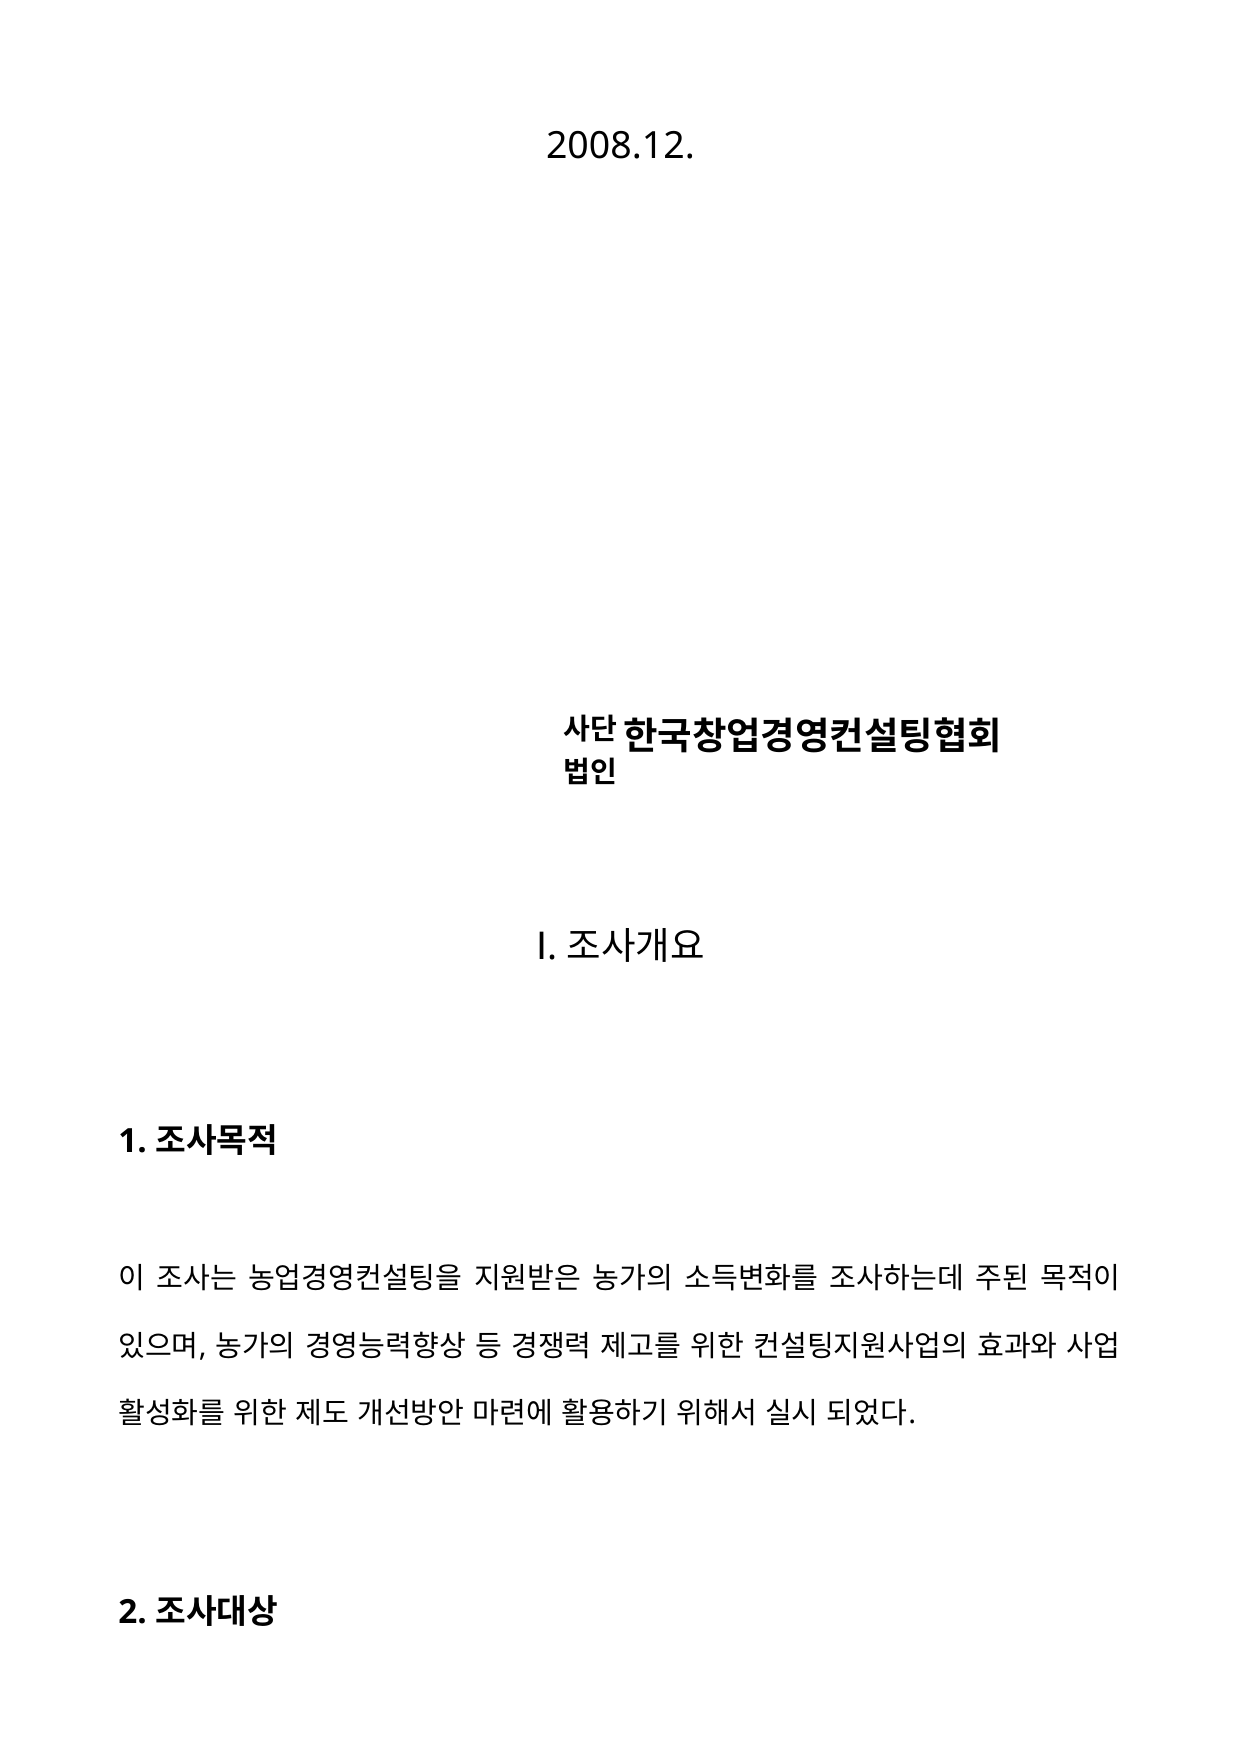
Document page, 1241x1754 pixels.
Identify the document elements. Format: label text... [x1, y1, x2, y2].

text 1. 조사목적 [118, 1114, 1122, 1162]
text 이 조사는 농업경영컨설팅을 지원받은 농가의 소득변화를 조사하는데 주된 목적이 있으며, 농가의 경영능력향상 등 경쟁력 제고를 위한 컨설팅지원사업의 효과와 사업 활성화를 위한 제도 개선방안 마련에 활용하기 위해서 실시 되었다. [118, 1254, 1122, 1432]
text 2. 조사대상 [118, 1584, 1122, 1633]
text Ⅰ. 조사개요 [118, 916, 1122, 971]
table_header 한국창업경영컨설팅협회 [620, 703, 1119, 810]
table_header 사단 법인 [121, 703, 620, 810]
text 2008.12. [118, 118, 1122, 169]
